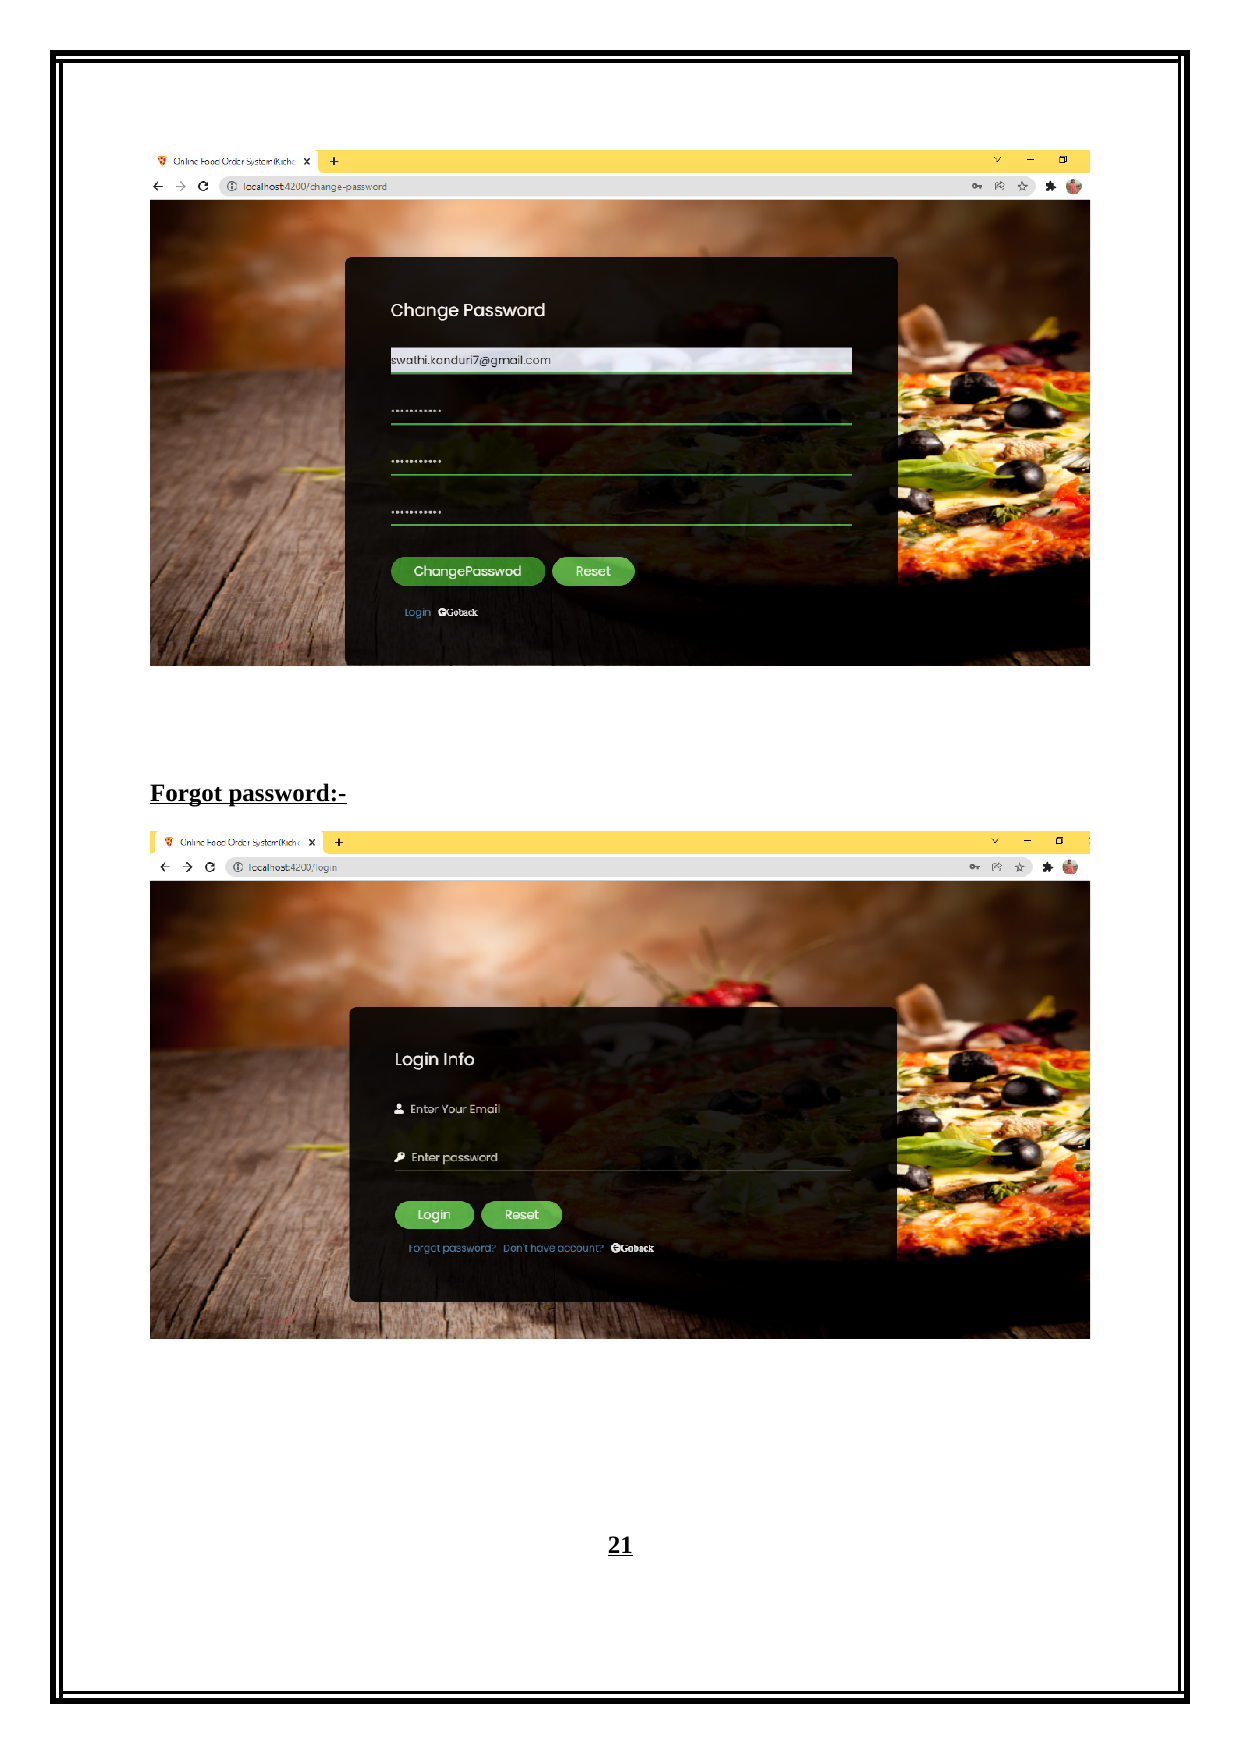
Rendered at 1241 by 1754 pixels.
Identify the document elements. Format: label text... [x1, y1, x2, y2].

picture [150, 831, 1091, 1339]
text Forgot password:- [150, 778, 1090, 806]
picture [150, 150, 1091, 666]
text 21 [150, 1530, 1090, 1558]
